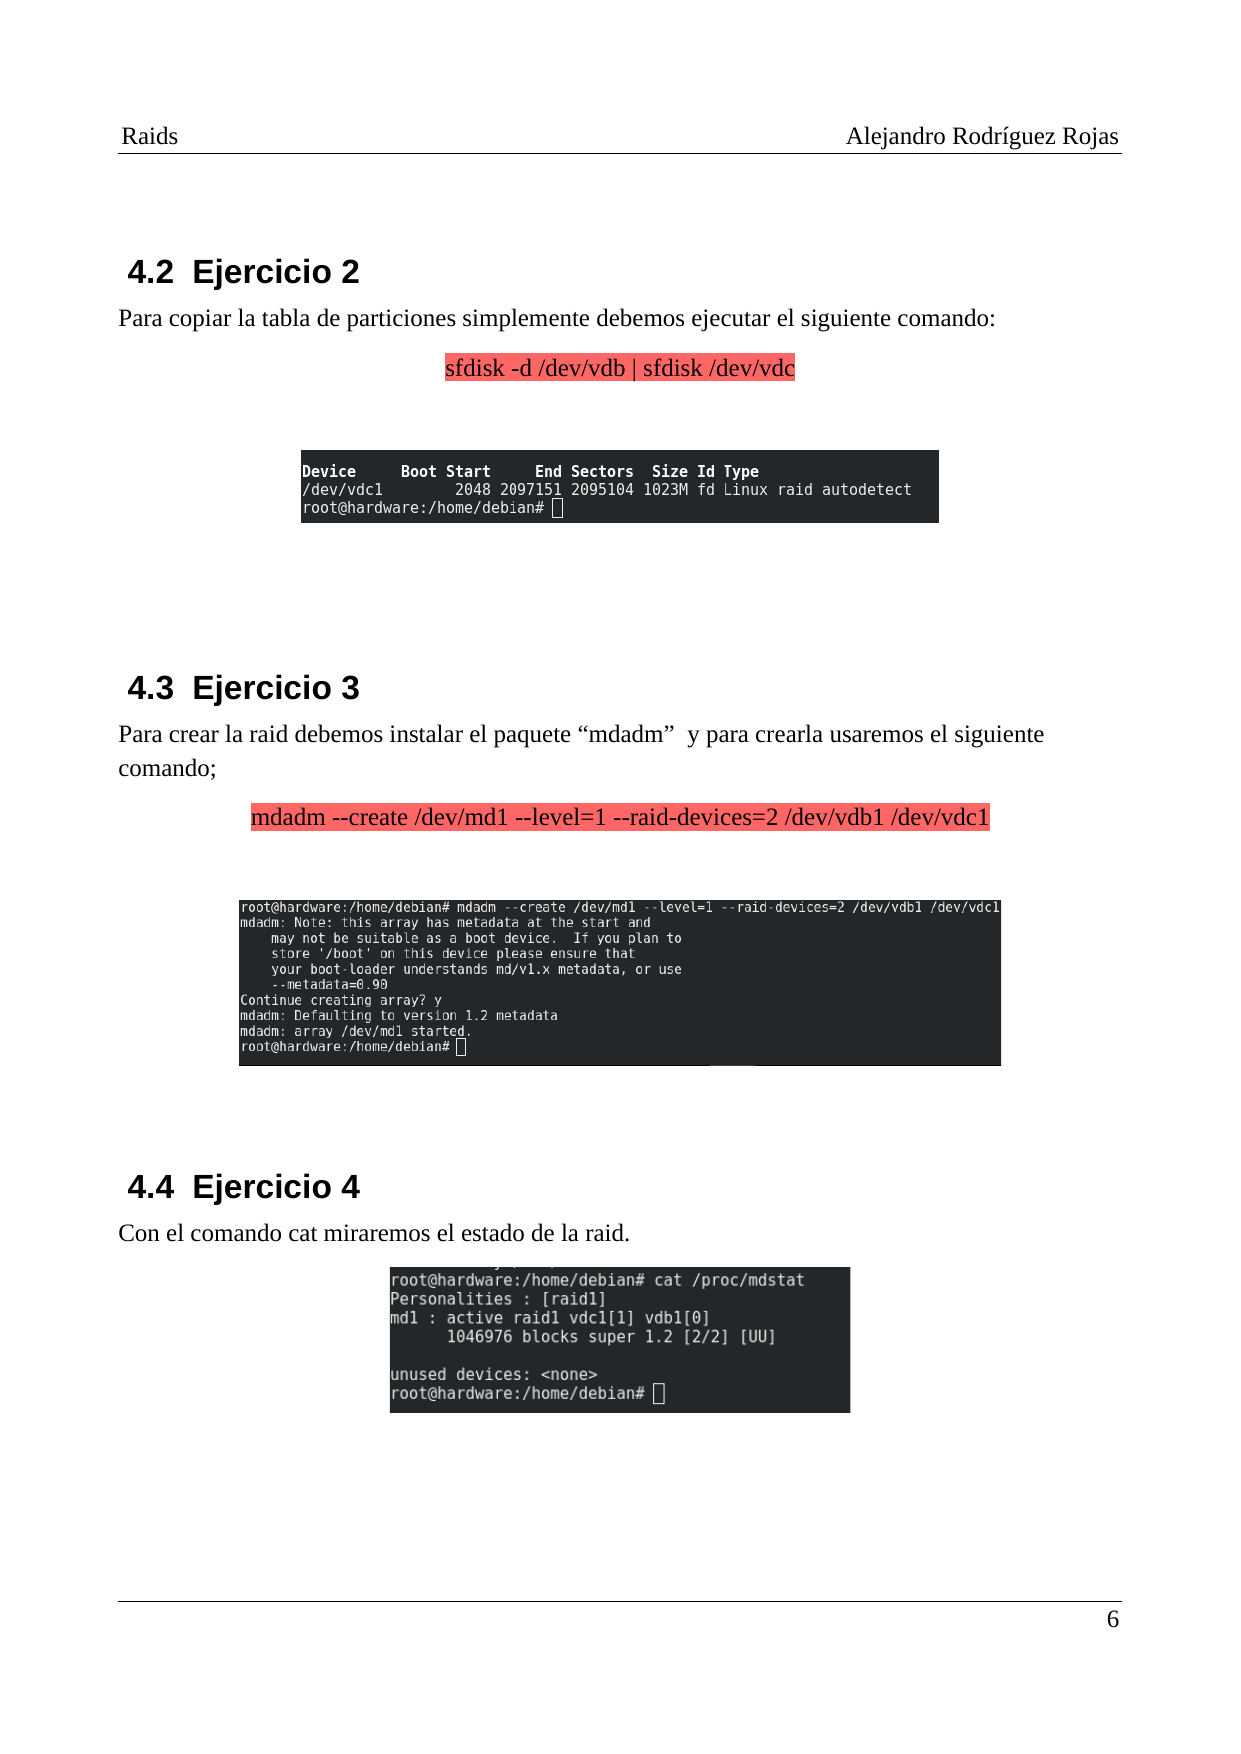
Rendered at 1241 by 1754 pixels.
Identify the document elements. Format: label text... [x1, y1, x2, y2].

text Para copiar la tabla de particiones simplemente debemos ejecutar el siguiente comando: [118, 303, 1122, 332]
subtitle Ejercicio 3 [118, 668, 1122, 706]
text mdadm --create /dev/md1 --level=1 --raid-devices=2 /dev/vdb1 /dev/vdc1 [118, 802, 1122, 831]
subtitle Ejercicio 4 [118, 1167, 1122, 1205]
text Con el comando cat miraremos el estado de la raid. [118, 1218, 1122, 1247]
subtitle Ejercicio 2 [118, 252, 1122, 291]
text Para crear la raid debemos instalar el paquete “mdadm” y para crearla usaremos el siguiente comando; [118, 719, 1122, 782]
text sfdisk -d /dev/vdb | sfdisk /dev/vdc [118, 353, 1122, 381]
